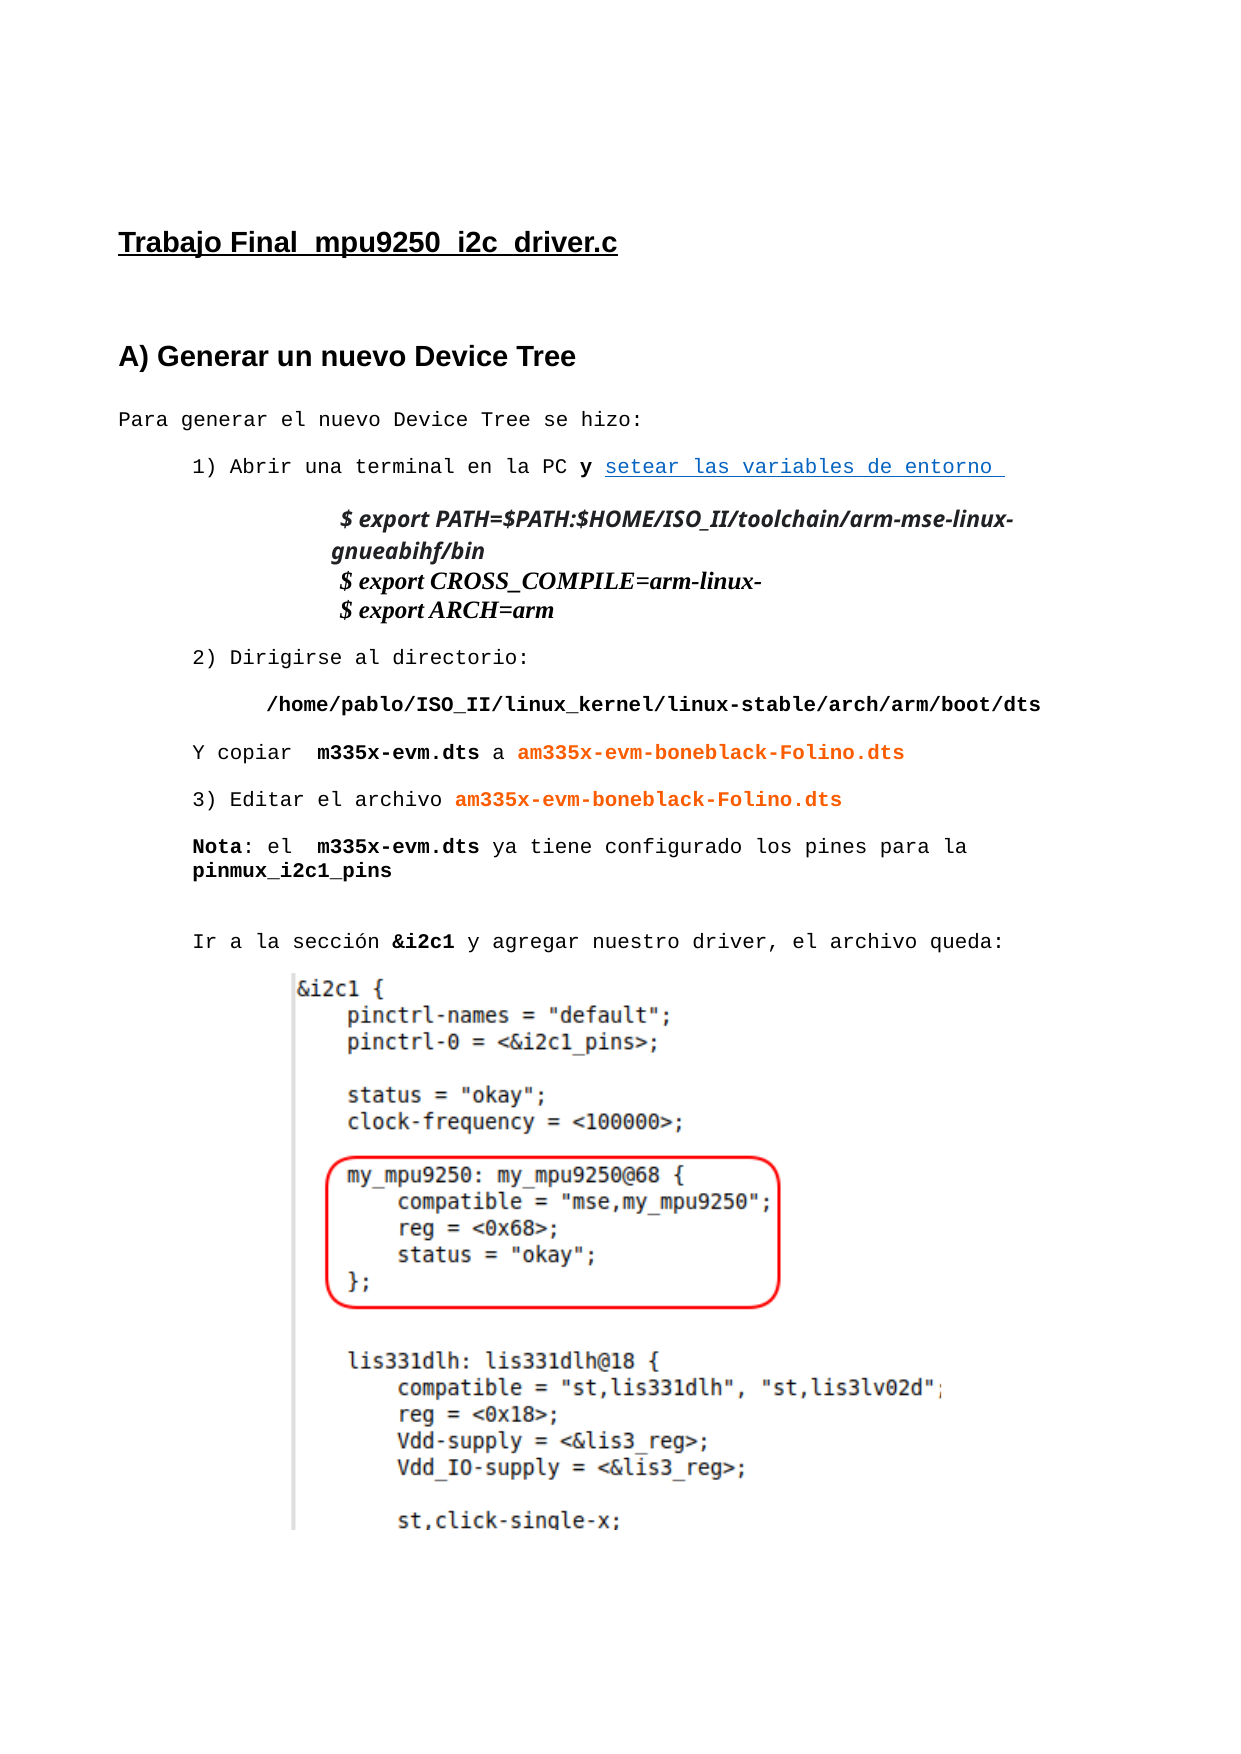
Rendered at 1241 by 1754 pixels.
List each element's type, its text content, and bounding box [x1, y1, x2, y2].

subtitle Trabajo Final mpu9250_i2c_driver.c [118, 225, 1122, 258]
text Y copiar m335x-evm.dts a am335x-evm-boneblack-Folino.dts [118, 742, 1122, 765]
text $ export ARCH=arm [340, 595, 1122, 623]
text Ir a la sección &i2c1 y agregar nuestro driver, el archivo queda: [118, 931, 1122, 954]
subtitle A) Generar un nuevo Device Tree [118, 339, 1122, 373]
text Nota: el m335x-evm.dts ya tiene configurado los pines para la pinmux_i2c1_pins [118, 836, 1122, 883]
picture [291, 973, 942, 1530]
text 2) Dirigirse al directorio: [118, 647, 1122, 671]
text 1) Abrir una terminal en la PC y setear las variables de entorno [118, 456, 1122, 480]
text 3) Editar el archivo am335x-evm-boneblack-Folino.dts [118, 789, 1122, 813]
text $ export CROSS_COMPILE=arm-linux- [340, 566, 1122, 595]
text $ export PATH=$PATH:$HOME/ISO_II/toolchain/arm-mse-linux-gnueabihf/bin [331, 503, 1122, 566]
text /home/pablo/ISO_II/linux_kernel/linux-stable/arch/arm/boot/dts [118, 694, 1122, 718]
text Para generar el nuevo Device Tree se hizo: [118, 409, 1122, 432]
